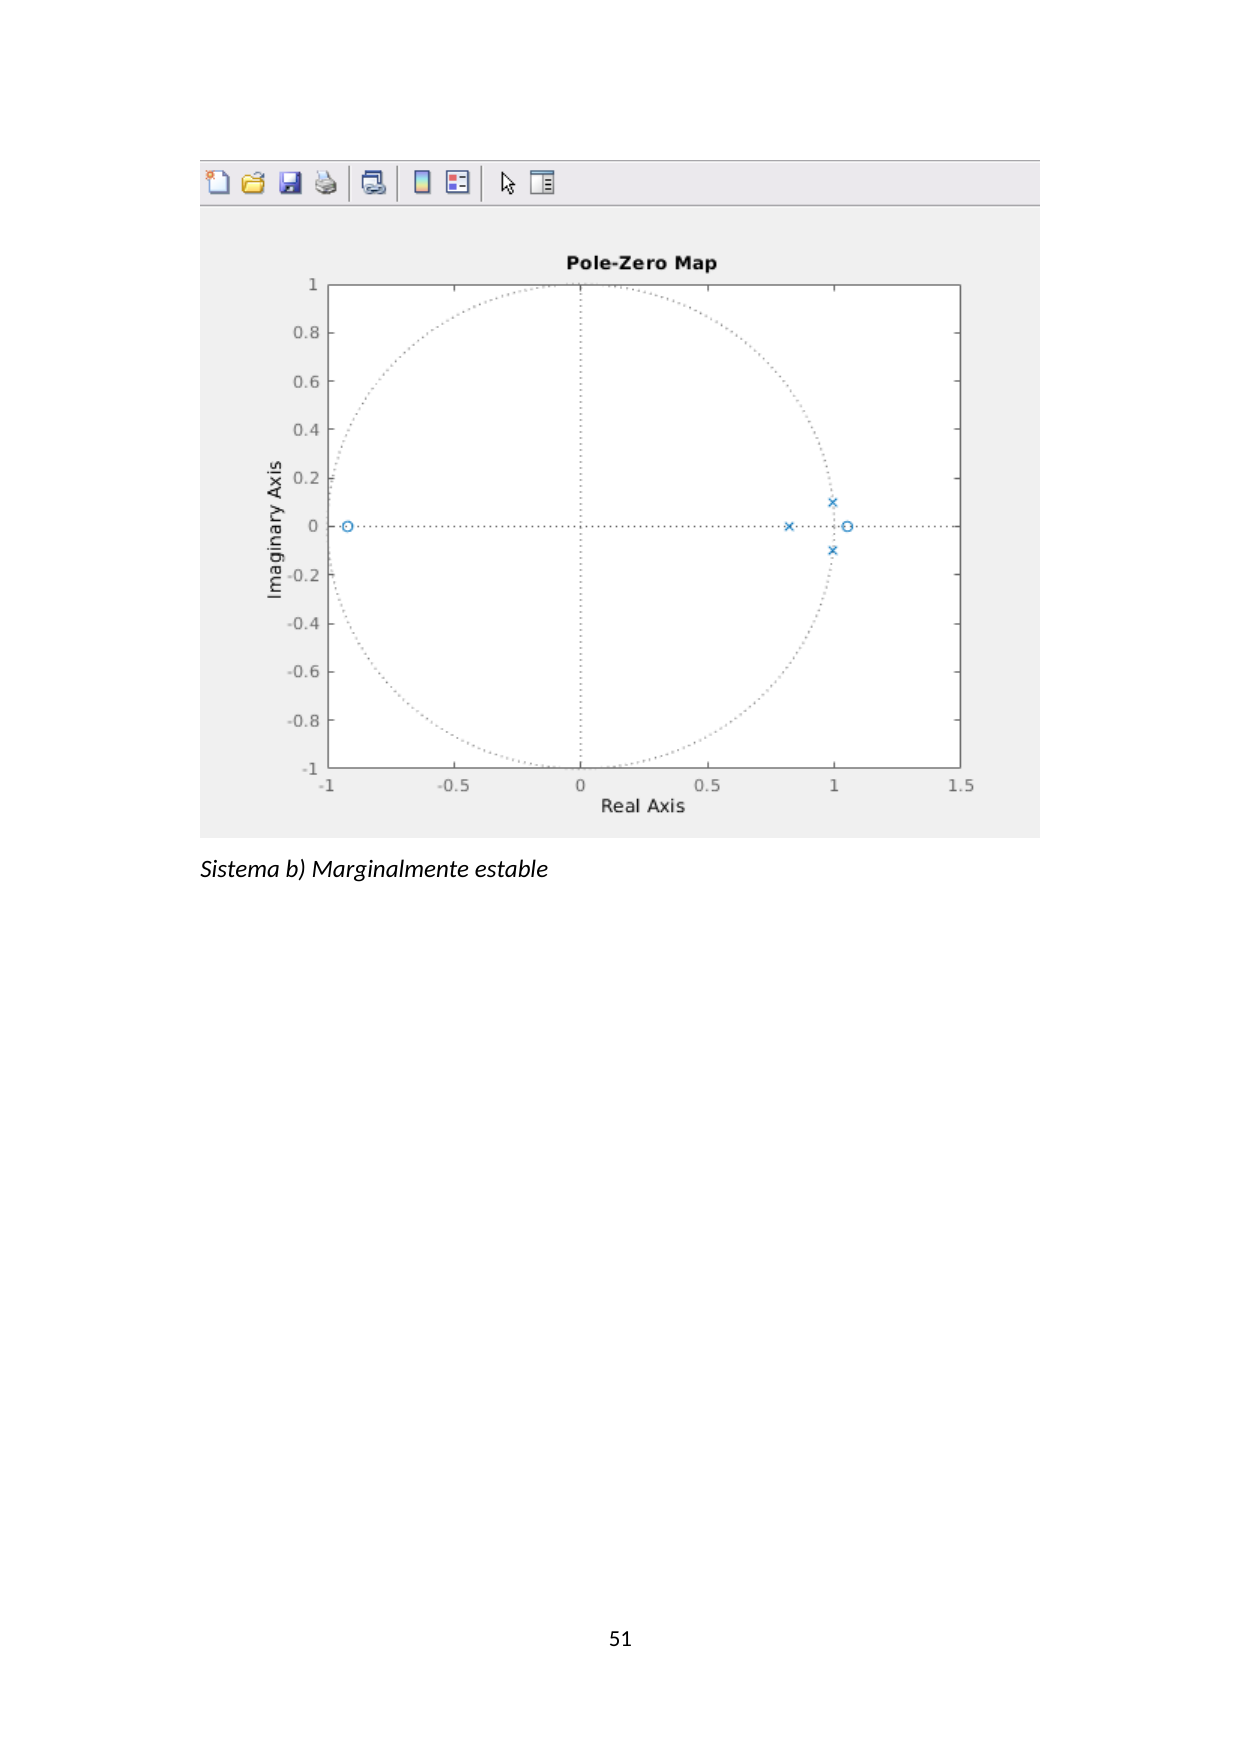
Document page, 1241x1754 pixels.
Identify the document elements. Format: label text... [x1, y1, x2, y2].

picture [200, 160, 1040, 838]
text Sistema b) Marginalmente estable [200, 838, 1040, 883]
